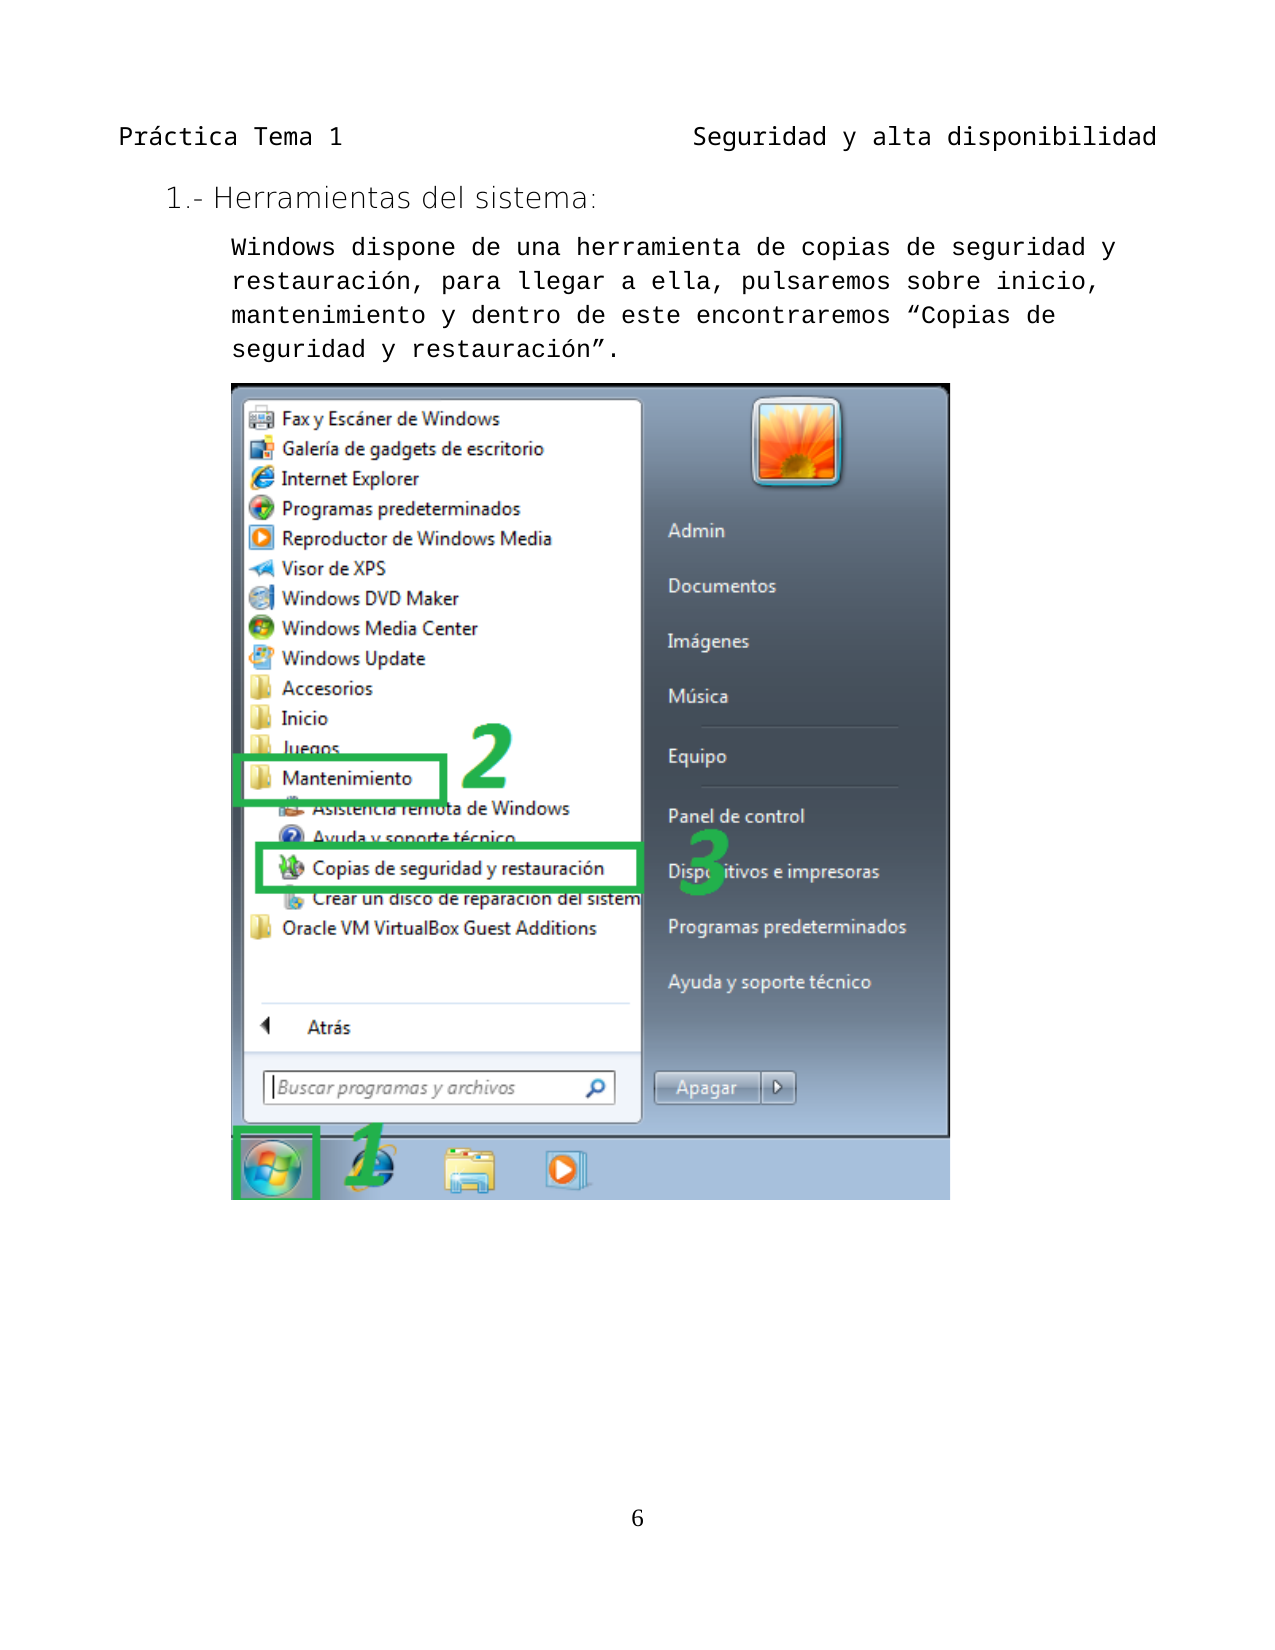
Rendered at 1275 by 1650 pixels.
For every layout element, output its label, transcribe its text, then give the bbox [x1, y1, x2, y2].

list Herramientas del sistema: [156, 182, 1157, 216]
picture [231, 383, 951, 1200]
text Windows dispone de una herramienta de copias de seguridad y restauración, para llegar a ella, pulsaremos sobre inicio, mantenimiento y dentro de este encontraremos “Copias de seguridad y restauración”. [231, 235, 1157, 365]
